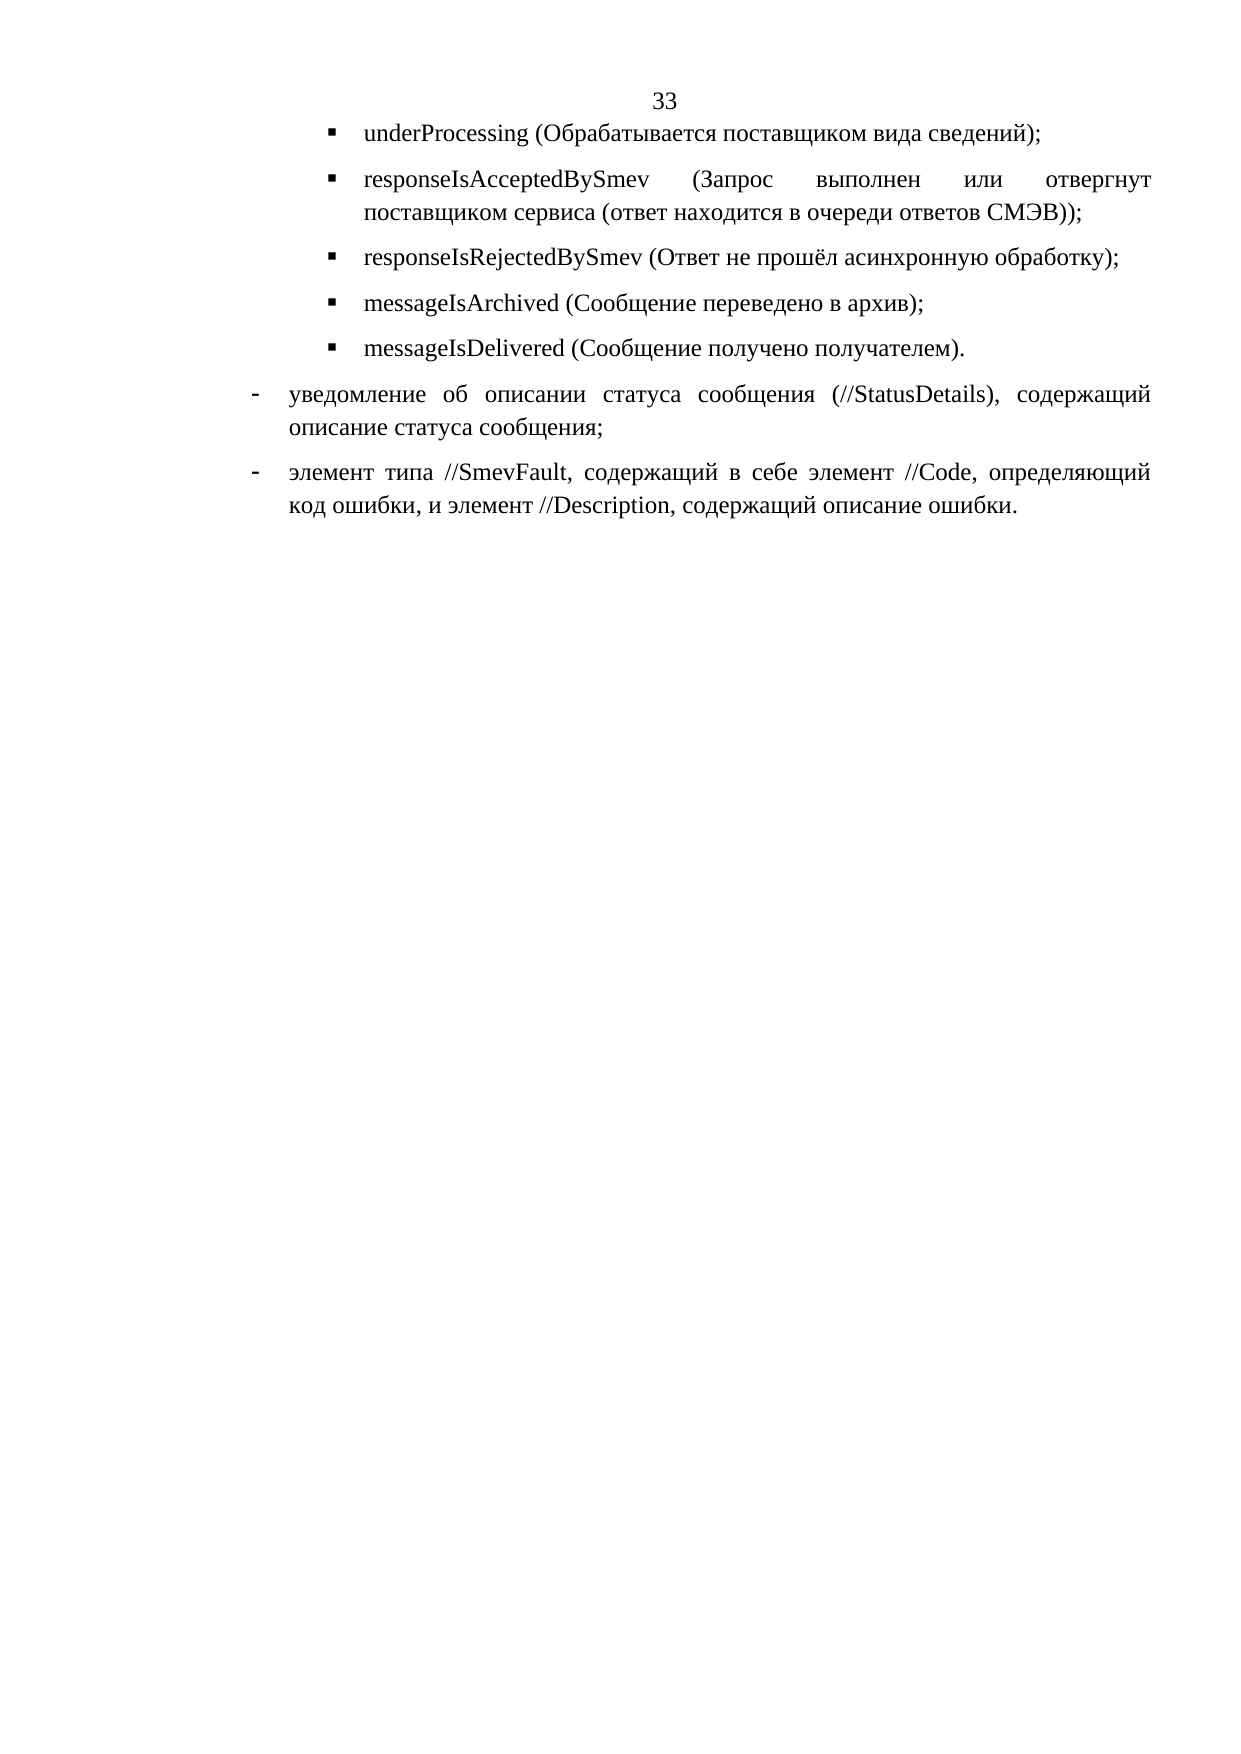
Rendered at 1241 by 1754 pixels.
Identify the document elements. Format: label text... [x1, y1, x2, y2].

list messageIsDelivered (Сообщение получено получателем). [326, 333, 1152, 362]
list уведомление об описании статуса сообщения (//StatusDetails), содержащий описание статуса сообщения; [251, 379, 1152, 441]
list responseIsAcceptedBySmev (Запрос выполнен или отвергнут поставщиком сервиса (ответ находится в очереди ответов СМЭВ)); [326, 164, 1152, 225]
list responseIsRejectedBySmev (Ответ не прошёл асинхронную обработку); [326, 242, 1152, 271]
list messageIsArchived (Сообщение переведено в архив); [326, 288, 1152, 316]
list underProcessing (Обрабатывается поставщиком вида сведений); [326, 118, 1152, 147]
list элемент типа //SmevFault, содержащий в себе элемент //Code, определяющий код ошибки, и элемент //Description, содержащий описание ошибки. [251, 457, 1152, 519]
